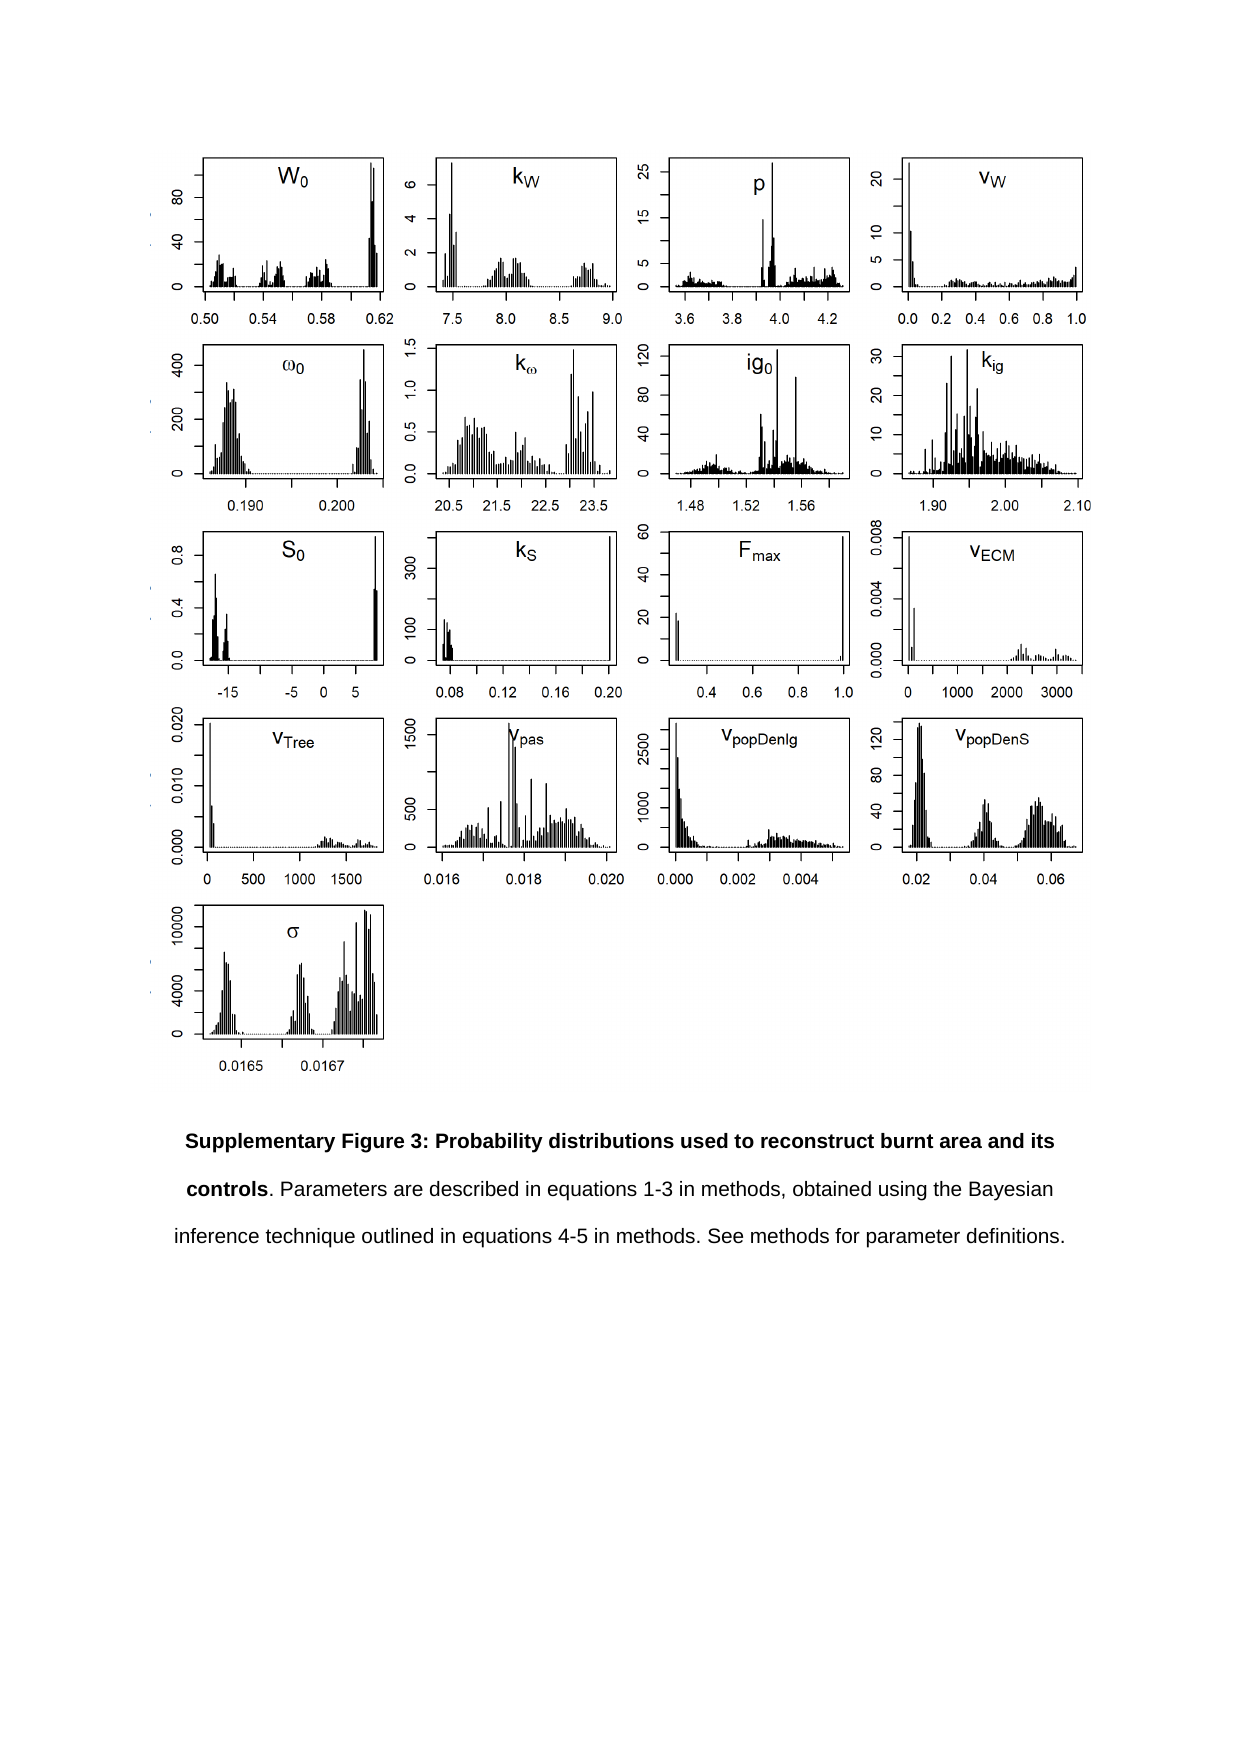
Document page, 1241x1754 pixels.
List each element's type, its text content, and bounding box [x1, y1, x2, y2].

picture [150, 150, 1091, 1092]
text Supplementary Figure 3: Probability distributions used to reconstruct burnt area and its controls. Parameters are described in equations 1-3 in methods, obtained using the Bayesian inference technique outlined in equations 4-5 in methods. See methods for parameter definitions. [150, 1128, 1090, 1248]
